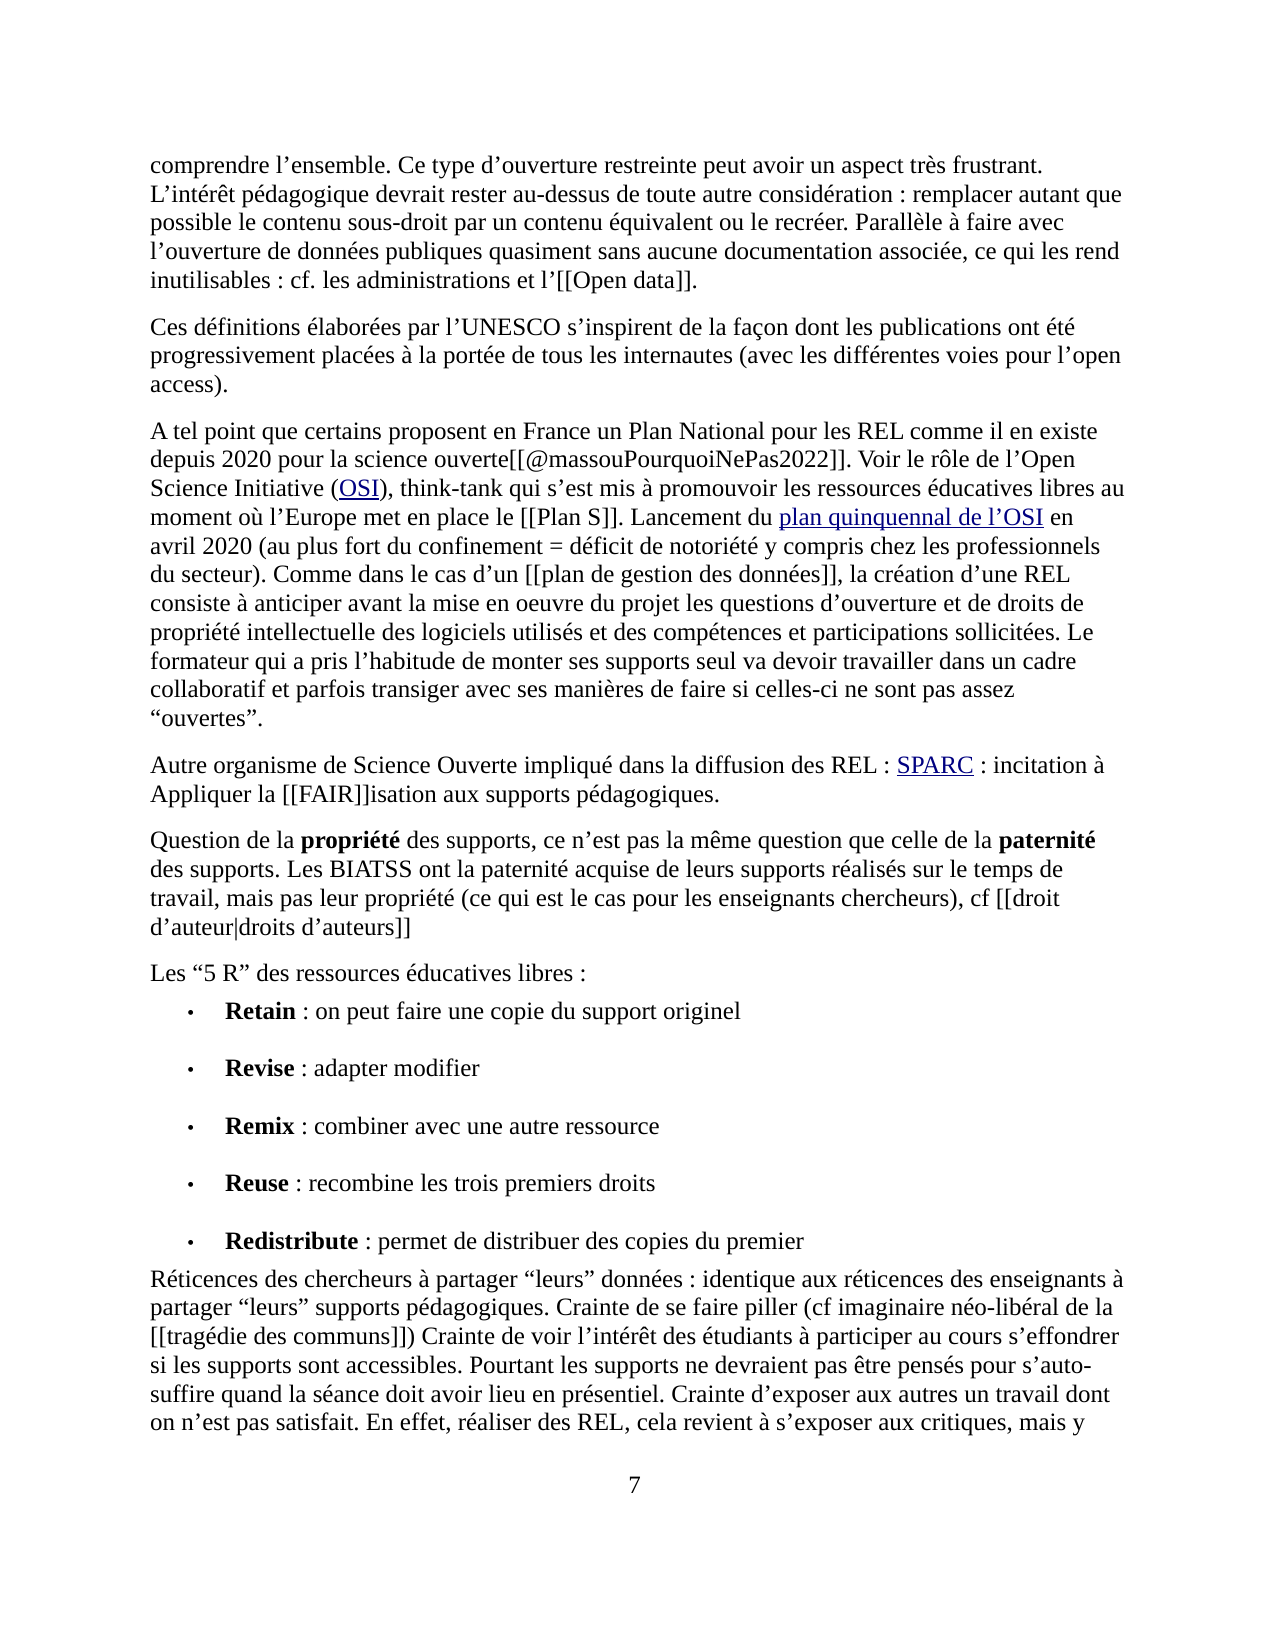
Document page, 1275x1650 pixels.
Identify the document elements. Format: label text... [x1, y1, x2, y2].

text Autre organisme de Science Ouverte impliqué dans la diffusion des REL : SPARC : incitation à Appliquer la [[FAIR]]isation aux supports pédagogiques. [150, 750, 1125, 807]
text A tel point que certains proposent en France un Plan National pour les REL comme il en existe depuis 2020 pour la science ouverte[[@massouPourquoiNePas2022]]. Voir le rôle de l’Open Science Initiative (OSI), think-tank qui s’est mis à promouvoir les ressources éducatives libres au moment où l’Europe met en place le [[Plan S]]. Lancement du plan quinquennal de l’OSI en avril 2020 (au plus fort du confinement = déficit de notoriété y compris chez les professionnels du secteur). Comme dans le cas d’un [[plan de gestion des données]], la création d’une REL consiste à anticiper avant la mise en oeuvre du projet les questions d’ouverture et de droits de propriété intellectuelle des logiciels utilisés et des compétences et participations sollicitées. Le formateur qui a pris l’habitude de monter ses supports seul va devoir travailler dans un cadre collaboratif et parfois transiger avec ses manières de faire si celles-ci ne sont pas assez “ouvertes”. [150, 416, 1125, 732]
list Revise : adapter modifier [187, 1053, 1125, 1111]
text comprendre l’ensemble. Ce type d’ouverture restreinte peut avoir un aspect très frustrant. L’intérêt pédagogique devrait rester au-dessus de toute autre considération : remplacer autant que possible le contenu sous-droit par un contenu équivalent ou le recréer. Parallèle à faire avec l’ouverture de données publiques quasiment sans aucune documentation associée, ce qui les rend inutilisables : cf. les administrations et l’[[Open data]]. [150, 150, 1125, 294]
text Réticences des chercheurs à partager “leurs” données : identique aux réticences des enseignants à partager “leurs” supports pédagogiques. Crainte de se faire piller (cf imaginaire néo-libéral de la [[tragédie des communs]]) Crainte de voir l’intérêt des étudiants à participer au cours s’effondrer si les supports sont accessibles. Pourtant les supports ne devraient pas être pensés pour s’auto-suffire quand la séance doit avoir lieu en présentiel. Crainte d’exposer aux autres un travail dont on n’est pas satisfait. En effet, réaliser des REL, cela revient à s’exposer aux critiques, mais y [150, 1264, 1125, 1436]
list Retain : on peut faire une copie du support originel [187, 996, 1125, 1053]
text Ces définitions élaborées par l’UNESCO s’inspirent de la façon dont les publications ont été progressivement placées à la portée de tous les internautes (avec les différentes voies pour l’open access). [150, 312, 1125, 398]
text Question de la propriété des supports, ce n’est pas la même question que celle de la paternité des supports. Les BIATSS ont la paternité acquise de leurs supports réalisés sur le temps de travail, mais pas leur propriété (ce qui est le cas pour les enseignants chercheurs), cf [[droit d’auteur|droits d’auteurs]] [150, 825, 1125, 940]
text Les “5 R” des ressources éducatives libres : [150, 958, 1125, 987]
list Reuse : recombine les trois premiers droits [187, 1168, 1125, 1226]
list Remix : combiner avec une autre ressource [187, 1111, 1125, 1168]
list Redistribute : permet de distribuer des copies du premier [187, 1226, 1125, 1255]
